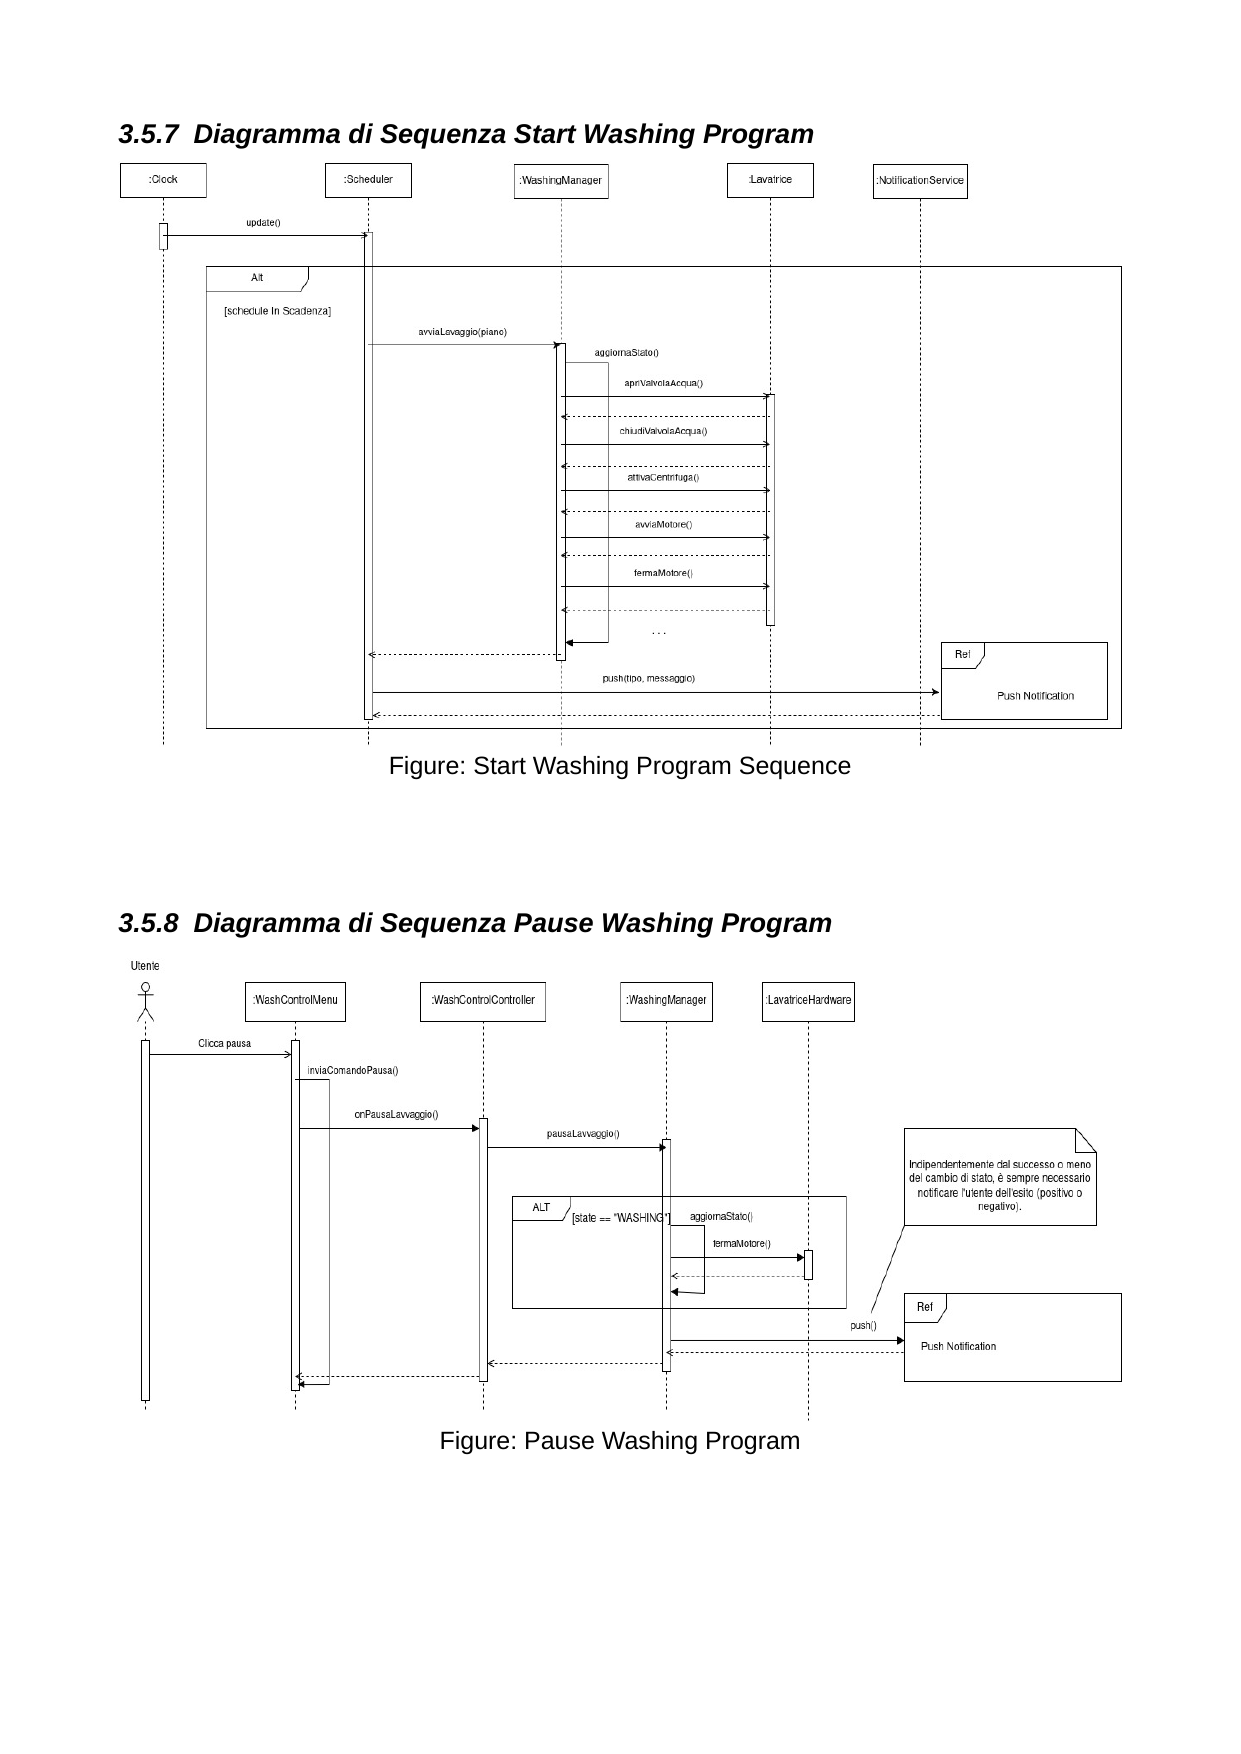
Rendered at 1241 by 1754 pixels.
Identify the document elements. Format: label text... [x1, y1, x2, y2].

picture [118, 950, 1123, 1422]
text Figure: Start Washing Program Sequence [118, 747, 1122, 780]
subtitle 3.5.7 Diagramma di Sequenza Start Washing Program [118, 118, 1122, 149]
picture [118, 161, 1123, 747]
text Figure: Pause Washing Program [118, 1422, 1122, 1455]
subtitle 3.5.8 Diagramma di Sequenza Pause Washing Program [118, 907, 1122, 938]
